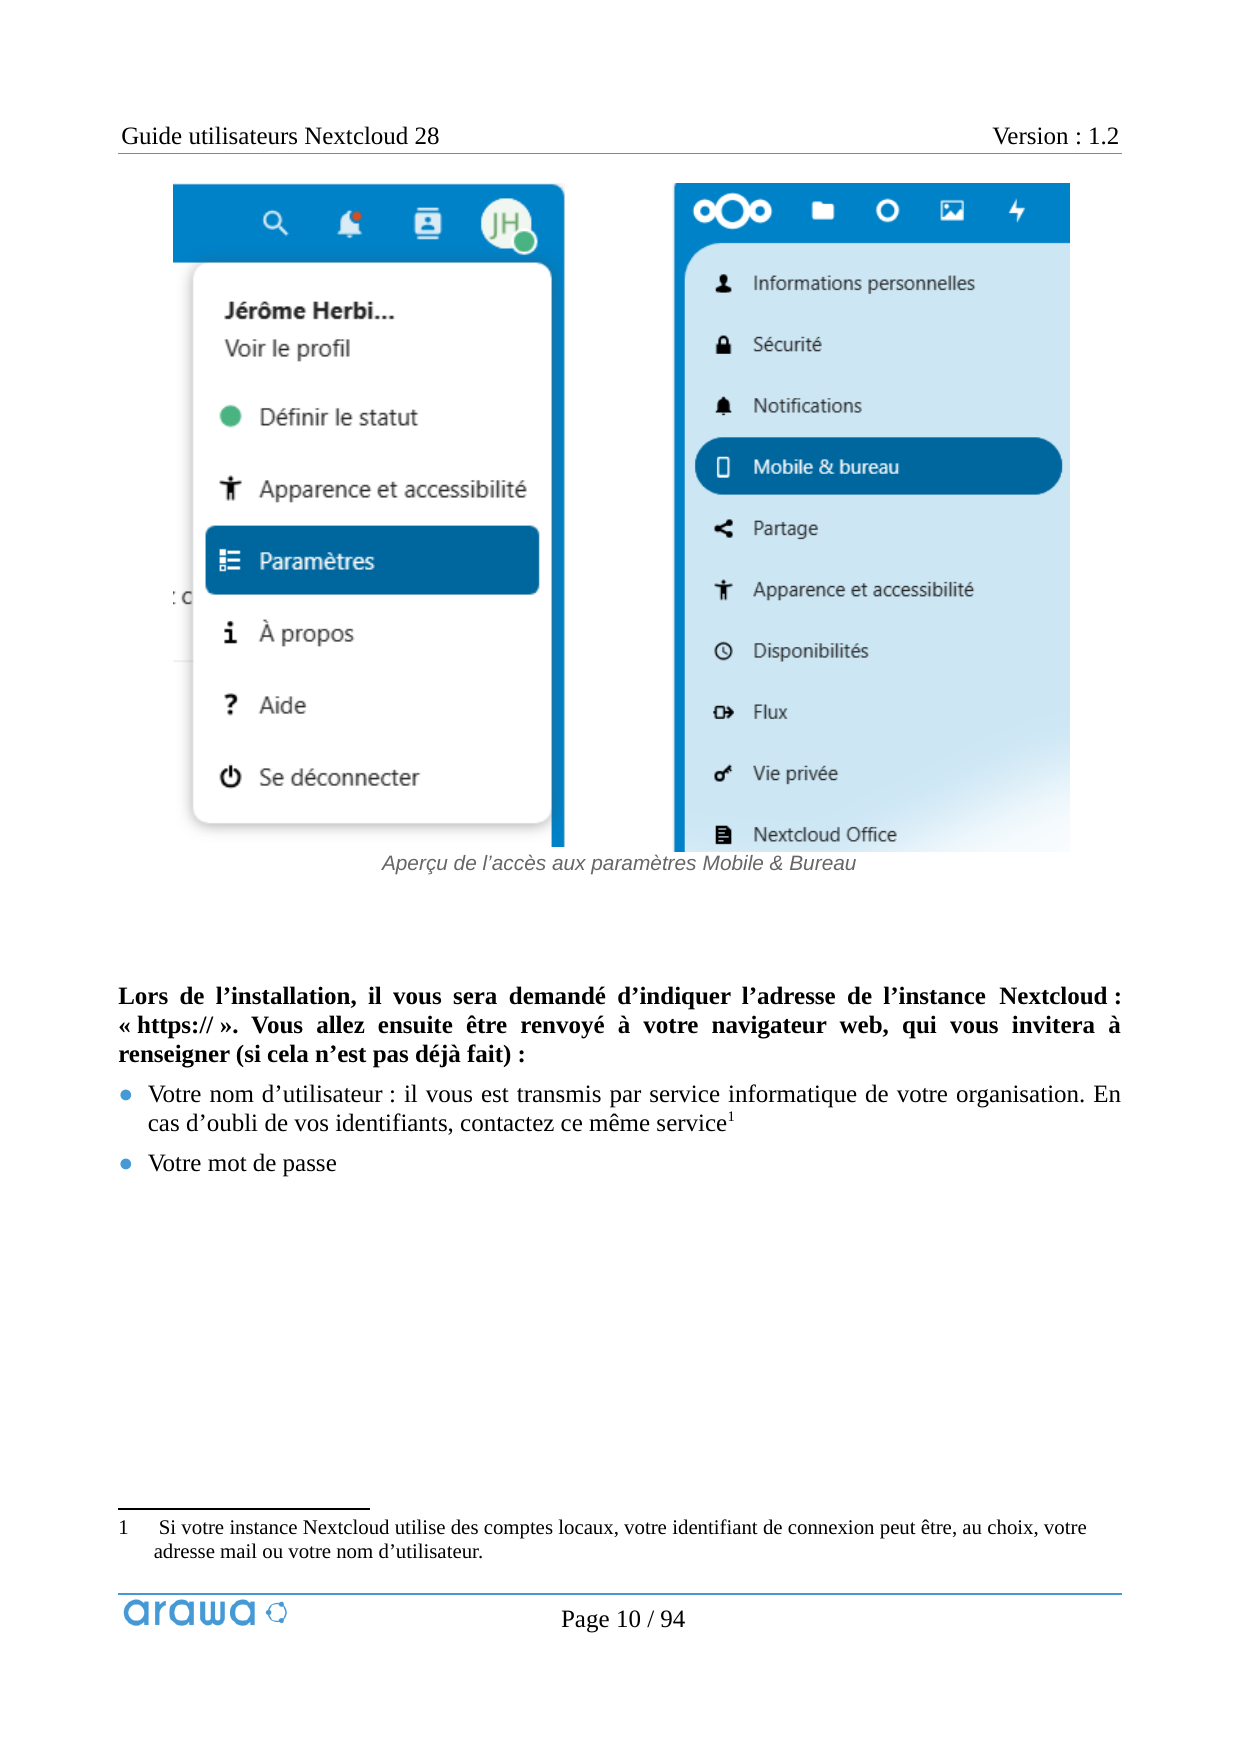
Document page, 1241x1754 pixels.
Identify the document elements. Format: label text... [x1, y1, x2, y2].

picture [206, 199, 539, 257]
table_header [1070, 184, 1122, 851]
picture [1010, 201, 1024, 221]
picture [338, 211, 362, 237]
picture [693, 193, 772, 230]
picture [877, 199, 899, 222]
picture [672, 183, 681, 852]
list Votre nom d’utilisateur : il vous est transmis par service informatique de votre organisation. En cas d’oubli de vos identifiants, contactez ce même service [118, 1079, 1122, 1137]
table_header [620, 184, 672, 851]
picture [414, 208, 442, 239]
picture [941, 200, 964, 221]
picture [683, 243, 1070, 852]
text Lors de l’installation, il vous sera demandé d’indiquer l’adresse de l’instance Nextcloud : « https:// ». Vous allez ensuite être renvoyé à votre navigateur web, qui vous invitera à renseigner (si cela n’est pas déjà fait) : [118, 981, 1122, 1067]
table_header [118, 184, 620, 851]
table_cell Aperçu de l’accès aux paramètres Mobile & Bureau [118, 851, 1122, 932]
picture [812, 202, 834, 219]
picture [173, 183, 565, 847]
picture [264, 211, 288, 235]
list Si votre instance Nextcloud utilise des comptes locaux, votre identifiant de connexion peut être, au choix, votre adresse mail ou votre nom d’utilisateur. [118, 1515, 1122, 1563]
list Votre mot de passe [118, 1148, 1122, 1177]
picture [121, 1597, 290, 1628]
